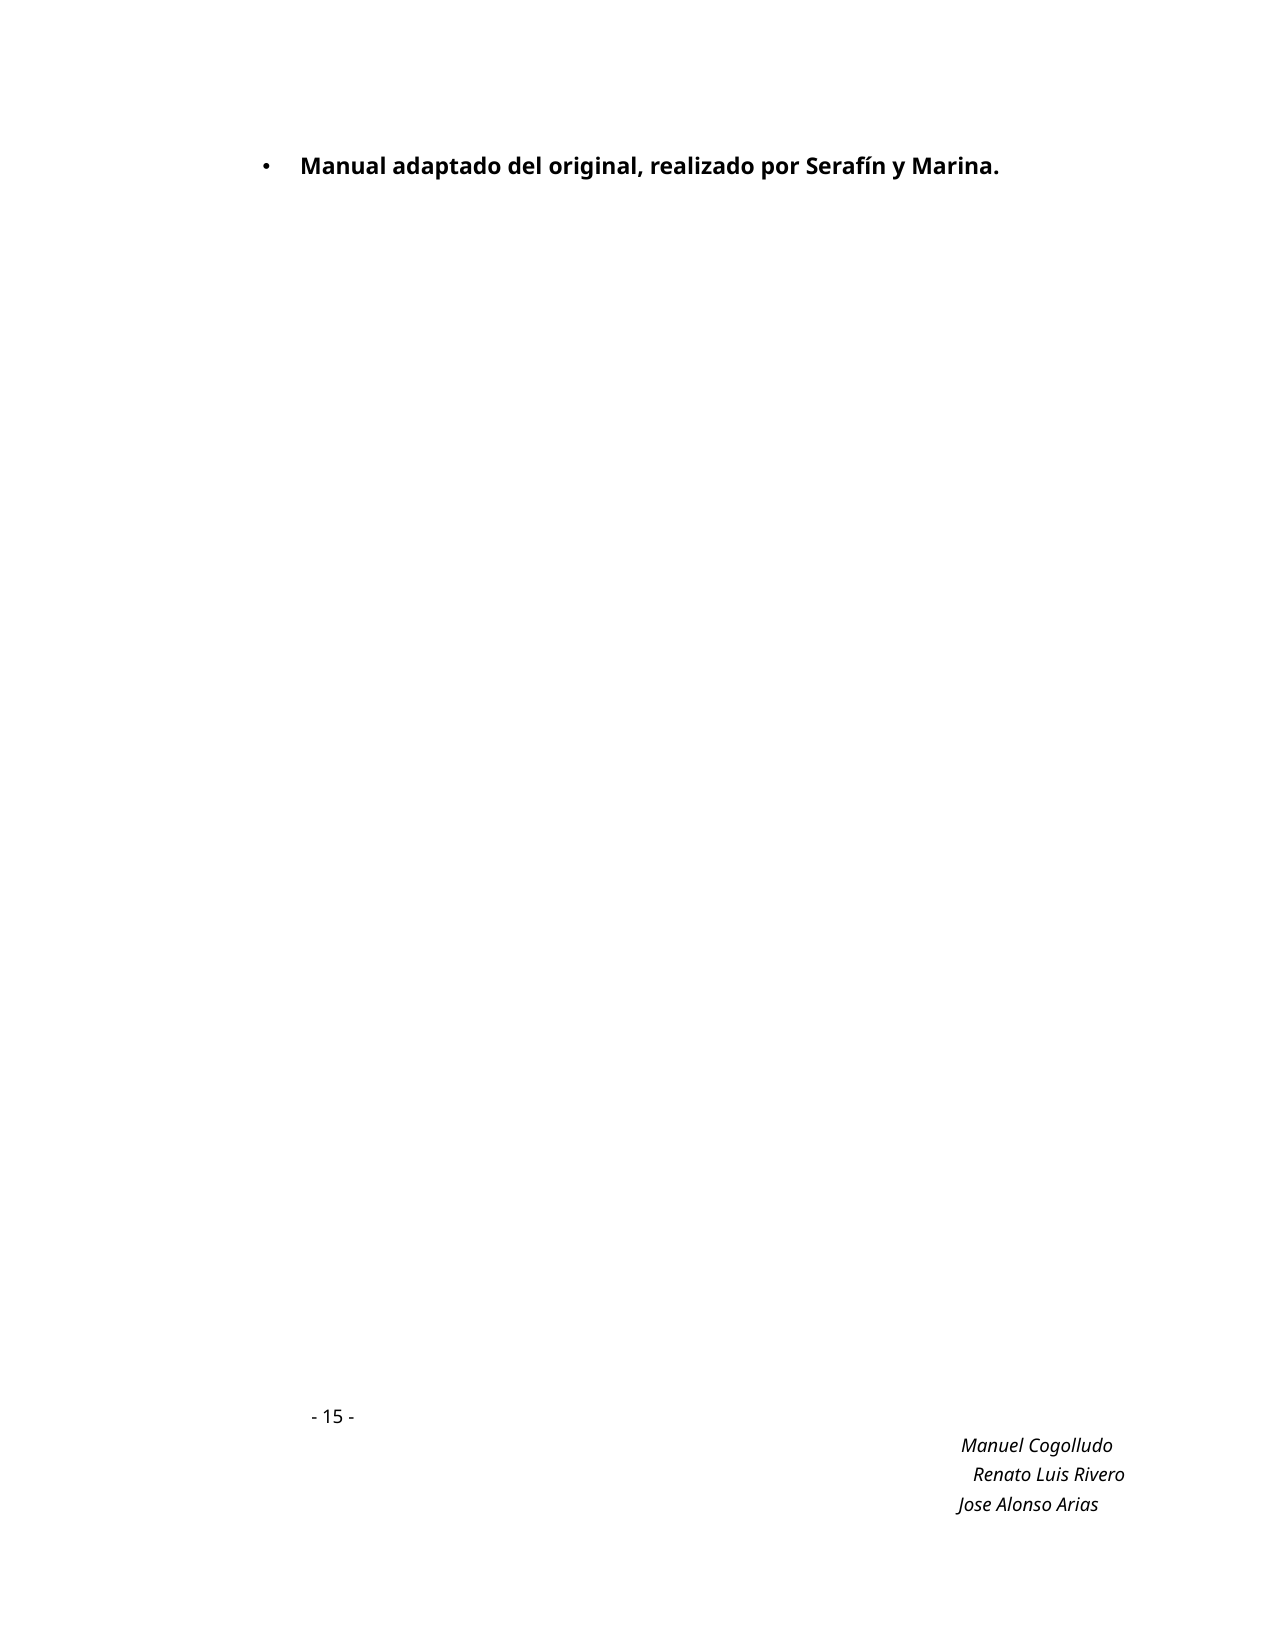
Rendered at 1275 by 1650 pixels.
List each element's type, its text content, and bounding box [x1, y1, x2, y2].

list Manual adaptado del original, realizado por Serafín y Marina. [262, 150, 1125, 181]
